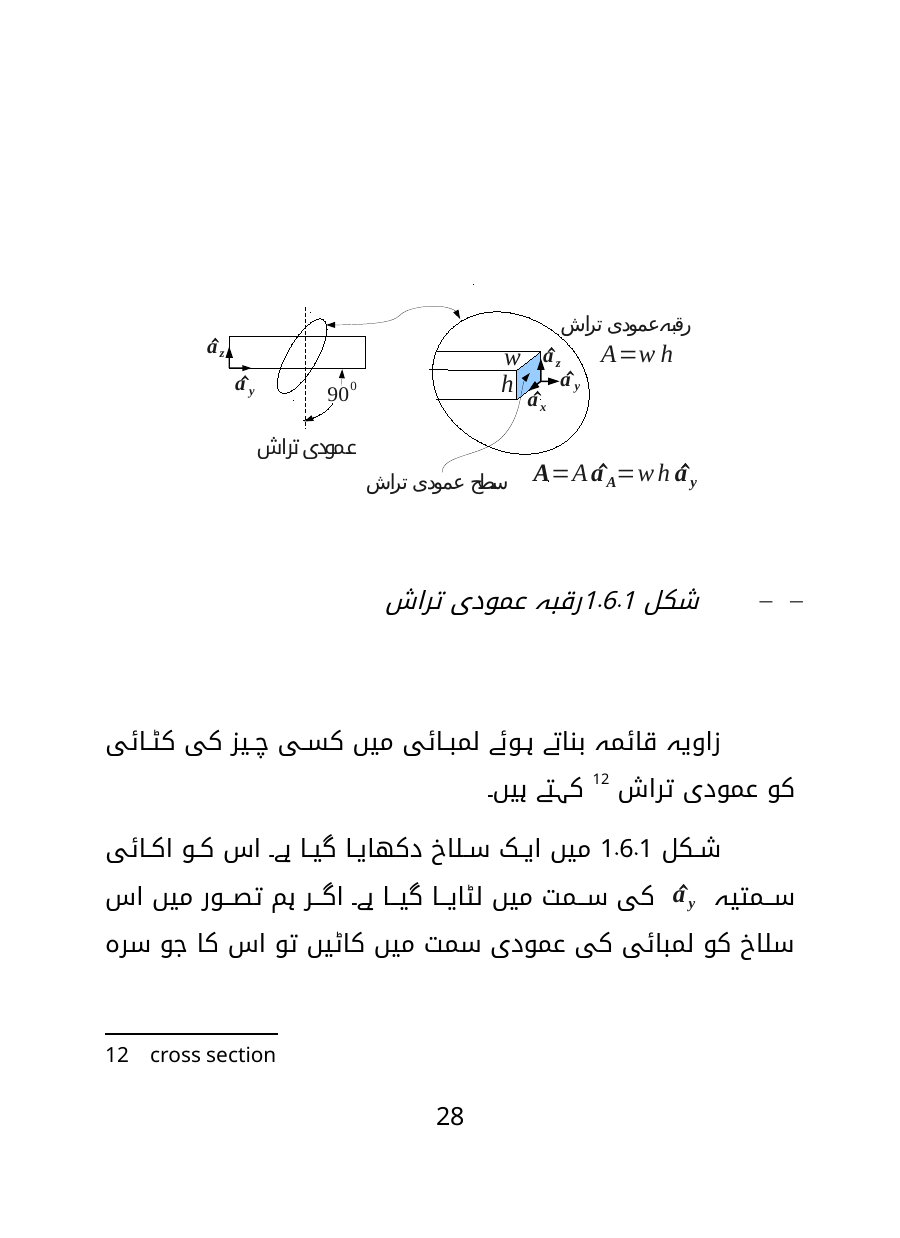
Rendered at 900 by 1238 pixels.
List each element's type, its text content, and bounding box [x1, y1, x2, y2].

text زاویہ قائمہ بناتے ہوئے لمبائی میں کسی چیز کی کٹائی کو عمودی تراش کہتے ہیں۔ [105, 718, 795, 813]
list شکل 18رقبہ عمودی تراش [110, 181, 790, 625]
text cross section [105, 1040, 795, 1068]
text شکل 18 میں ایک سلاخ دکھایا گیا ہے۔ اس کو اکائی سمتیہکی سمت میں لٹایا گیا ہے۔ اگر ہم تصور میں اس سلاخ کو لمبائی کی عمودی سمت میں کاٹیں تو اس کا جو سرہ بنے گا اس سطح کے رقبہ کو رقبہ عمودی تراش کہتے ہیں۔ شکل میں دکھایا گیا رقبہ عمودی تراش کی مقدار ہے جہاں [105, 825, 795, 968]
